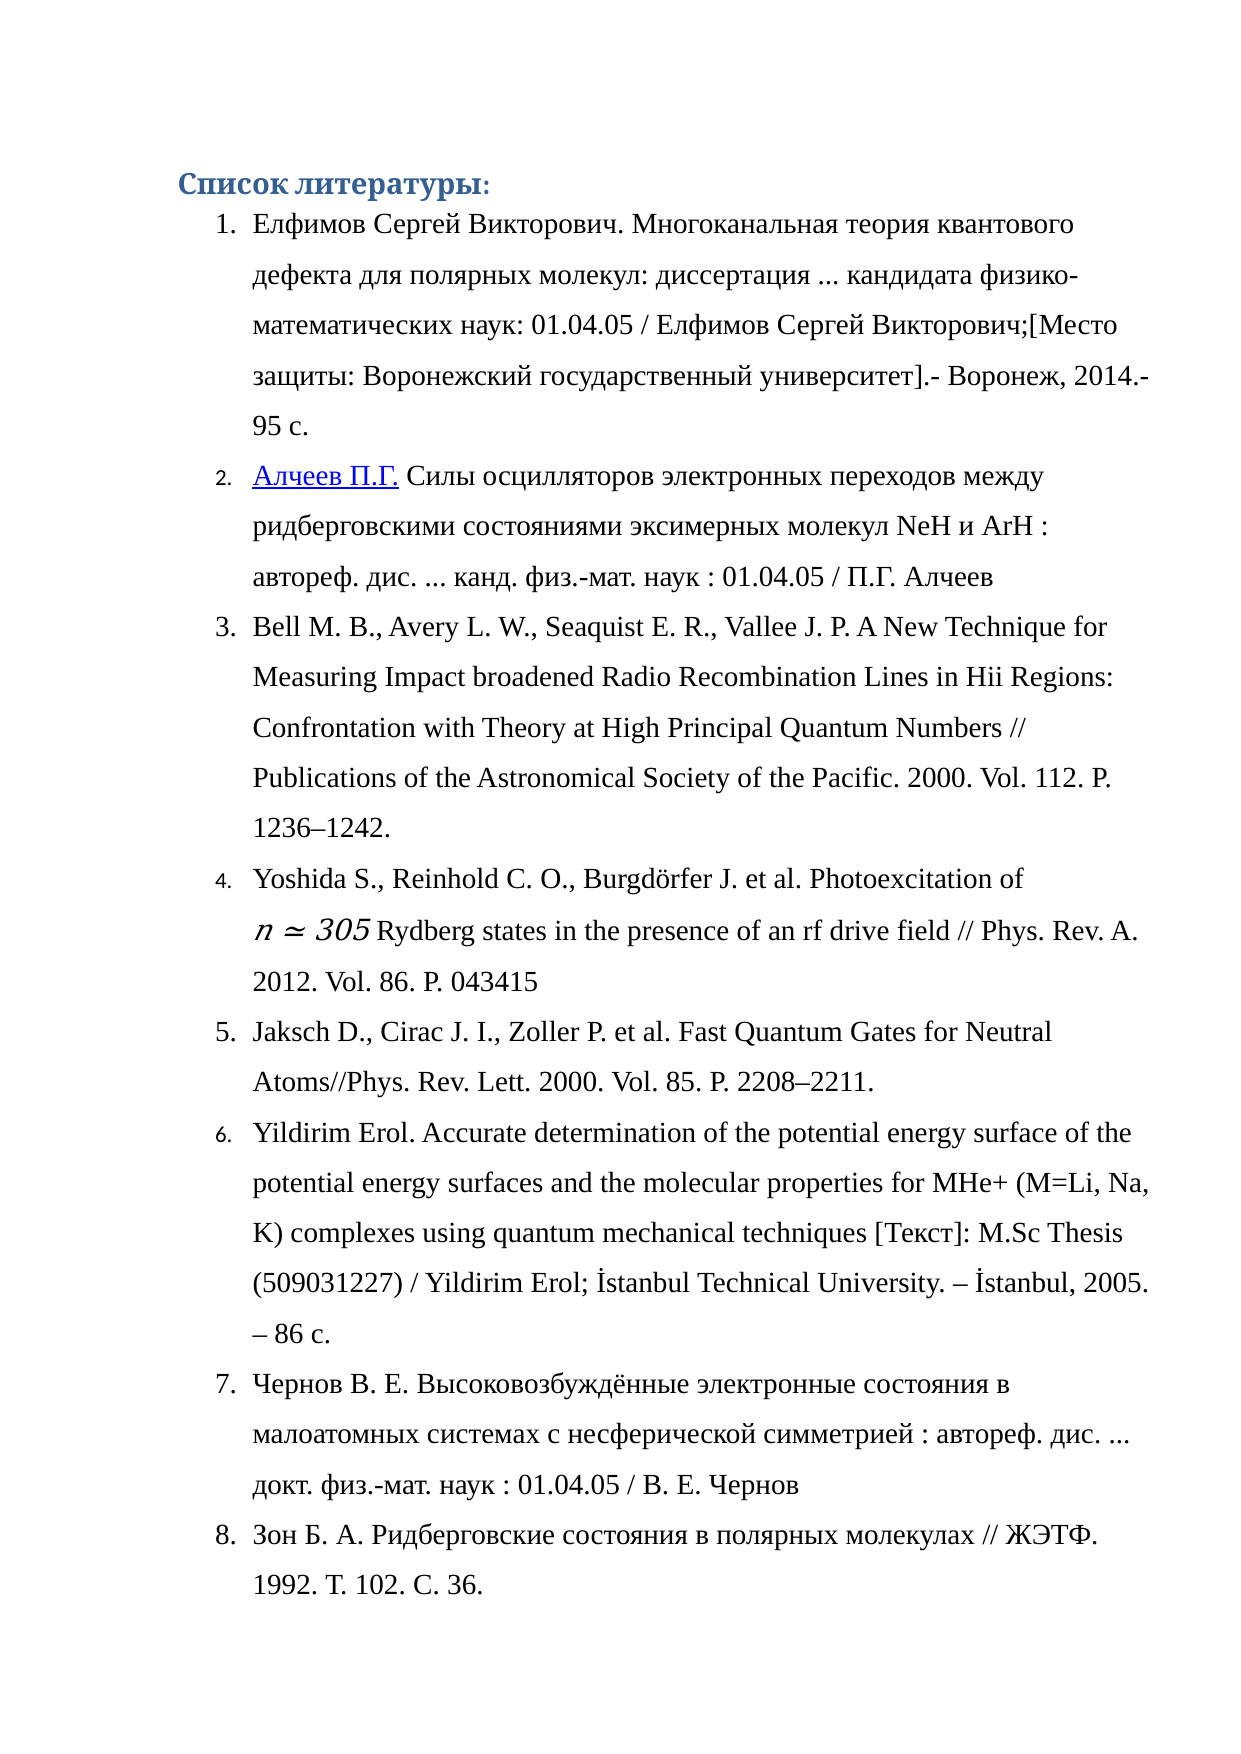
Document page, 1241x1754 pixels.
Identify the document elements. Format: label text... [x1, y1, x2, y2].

list Yoshida S., Reinhold C. O., Burgdörfer J. et al. Photoexcitation of 𝑛 ≃ 305 Rydberg states in the presence of an rf drive field // Phys. Rev. A. 2012. Vol. 86. P. 043415 [215, 861, 1152, 997]
list Jaksch D., Cirac J. I., Zoller P. et al. Fast Quantum Gates for Neutral Atoms//Phys. Rev. Lett. 2000. Vol. 85. P. 2208–2211. [215, 1014, 1152, 1098]
list Yildirim Erol. Accurate determination of the potential energy surface of the potential energy surfaces and the molecular properties for MHe+ (M=Li, Na, K) complexes using quantum mechanical techniques [Текст]: M.Sc Thesis (509031227) / Yildirim Erol; İstanbul Technical University. – İstanbul, 2005. – 86 с. [215, 1115, 1152, 1349]
list 1992. Т. 102. С. 36. [252, 1567, 1152, 1601]
list Зон Б. А. Ридберговские состояния в полярных молекулах // ЖЭТФ. [215, 1517, 1152, 1551]
list Чернов В. Е. Высоковозбуждённые электронные состояния в малоатомных системах с несферической симметрией : автореф. дис. ... докт. физ.-мат. наук : 01.04.05 / В. Е. Чернов [215, 1366, 1152, 1500]
subtitle Список литературы: [177, 168, 1152, 202]
list Елфимов Сергей Викторович. Многоканальная теория квантового дефекта для полярных молекул: диссертация ... кандидата физико-математических наук: 01.04.05 / Елфимов Сергей Викторович;[Место защиты: Воронежский государственный университет].- Воронеж, 2014.- 95 с. [215, 207, 1152, 441]
list Алчеев П.Г. Силы осцилляторов электронных переходов между ридберговскими состояниями эксимерных молекул NeH и ArH : автореф. дис. ... канд. физ.-мат. наук : 01.04.05 / П.Г. Алчеев [215, 458, 1152, 592]
list Measuring Impact broadened Radio Recombination Lines in Hii Regions: Confrontation with Theory at High Principal Quantum Numbers // Publications of the Astronomical Society of the Pacific. 2000. Vol. 112. P. 1236–1242. [252, 659, 1152, 844]
list Bell M. B., Avery L. W., Seaquist E. R., Vallee J. P. A New Technique for [215, 609, 1152, 643]
